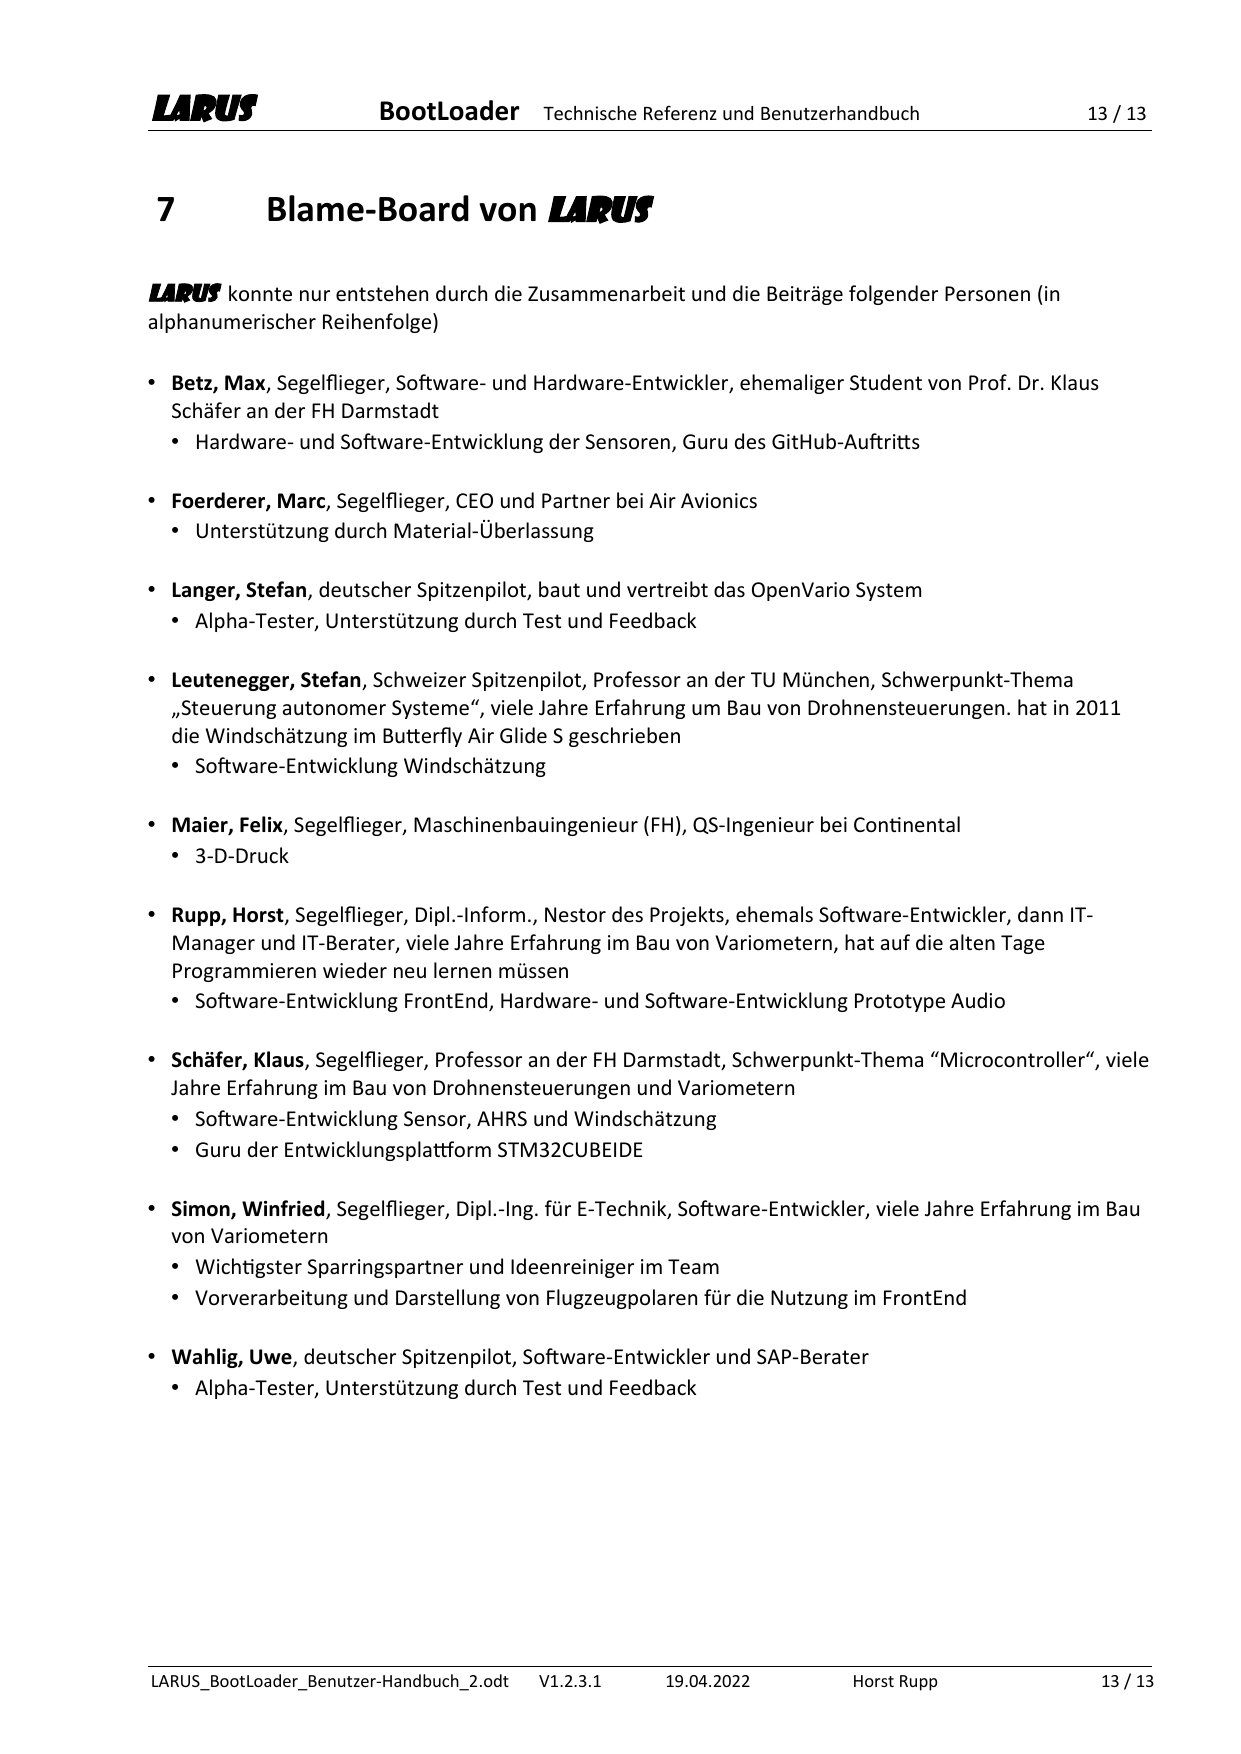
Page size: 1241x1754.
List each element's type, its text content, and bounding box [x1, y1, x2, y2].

list Vorverarbeitung und Darstellung von Flugzeugpolaren für die Nutzung im FrontEnd [171, 1283, 1152, 1339]
list Guru der Entwicklungsplattform STM32CUBEIDE [171, 1135, 1152, 1191]
subtitle Blame-Board von LARUS [148, 185, 1128, 231]
list Software-Entwicklung Windschätzung [171, 752, 1152, 808]
list Schäfer, Klaus, Segelflieger, Professor an der FH Darmstadt, Schwerpunkt-Thema “Microcontroller“, viele Jahre Erfahrung im Bau von Drohnensteuerungen und Variometern [148, 1045, 1152, 1101]
list Betz, Max, Segelflieger, Software- und Hardware-Entwickler, ehemaliger Student von Prof. Dr. Klaus Schäfer an der FH Darmstadt [148, 368, 1152, 424]
list Software-Entwicklung FrontEnd, Hardware- und Software-Entwicklung Prototype Audio [171, 987, 1152, 1043]
list Simon, Winfried, Segelflieger, Dipl.-Ing. für E-Technik, Software-Entwickler, viele Jahre Erfahrung im Bau von Variometern [148, 1194, 1152, 1250]
list Wahlig, Uwe, deutscher Spitzenpilot, Software-Entwickler und SAP-Berater [148, 1342, 1152, 1370]
list Rupp, Horst, Segelflieger, Dipl.-Inform., Nestor des Projekts, ehemals Software-Entwickler, dann IT-Manager und IT-Berater, viele Jahre Erfahrung im Bau von Variometern, hat auf die alten Tage Programmieren wieder neu lernen müssen [148, 900, 1152, 984]
list Foerderer, Marc, Segelflieger, CEO und Partner bei Air Avionics [148, 486, 1152, 514]
list Alpha-Tester, Unterstützung durch Test und Feedback [171, 1373, 1152, 1401]
list Maier, Felix, Segelflieger, Maschinenbauingenieur (FH), QS-Ingenieur bei Continental [148, 810, 1152, 838]
list Software-Entwicklung Sensor, AHRS und Windschätzung [171, 1104, 1152, 1132]
text LARUS konnte nur entstehen durch die Zusammenarbeit und die Beiträge folgender Personen (in alphanumerischer Reihenfolge) [148, 277, 1152, 335]
list Hardware- und Software-Entwicklung der Sensoren, Guru des GitHub-Auftritts [171, 427, 1152, 483]
list Leutenegger, Stefan, Schweizer Spitzenpilot, Professor an der TU München, Schwerpunkt-Thema „Steuerung autonomer Systeme“, viele Jahre Erfahrung um Bau von Drohnensteuerungen. hat in 2011 die Windschätzung im Butterfly Air Glide S geschrieben [148, 665, 1152, 749]
list Wichtigster Sparringspartner und Ideenreiniger im Team [171, 1252, 1152, 1280]
list 3-D-Druck [171, 841, 1152, 897]
list Langer, Stefan, deutscher Spitzenpilot, baut und vertreibt das OpenVario System [148, 575, 1152, 603]
list Unterstützung durch Material-Überlassung [171, 517, 1152, 573]
list Alpha-Tester, Unterstützung durch Test und Feedback [171, 606, 1152, 662]
